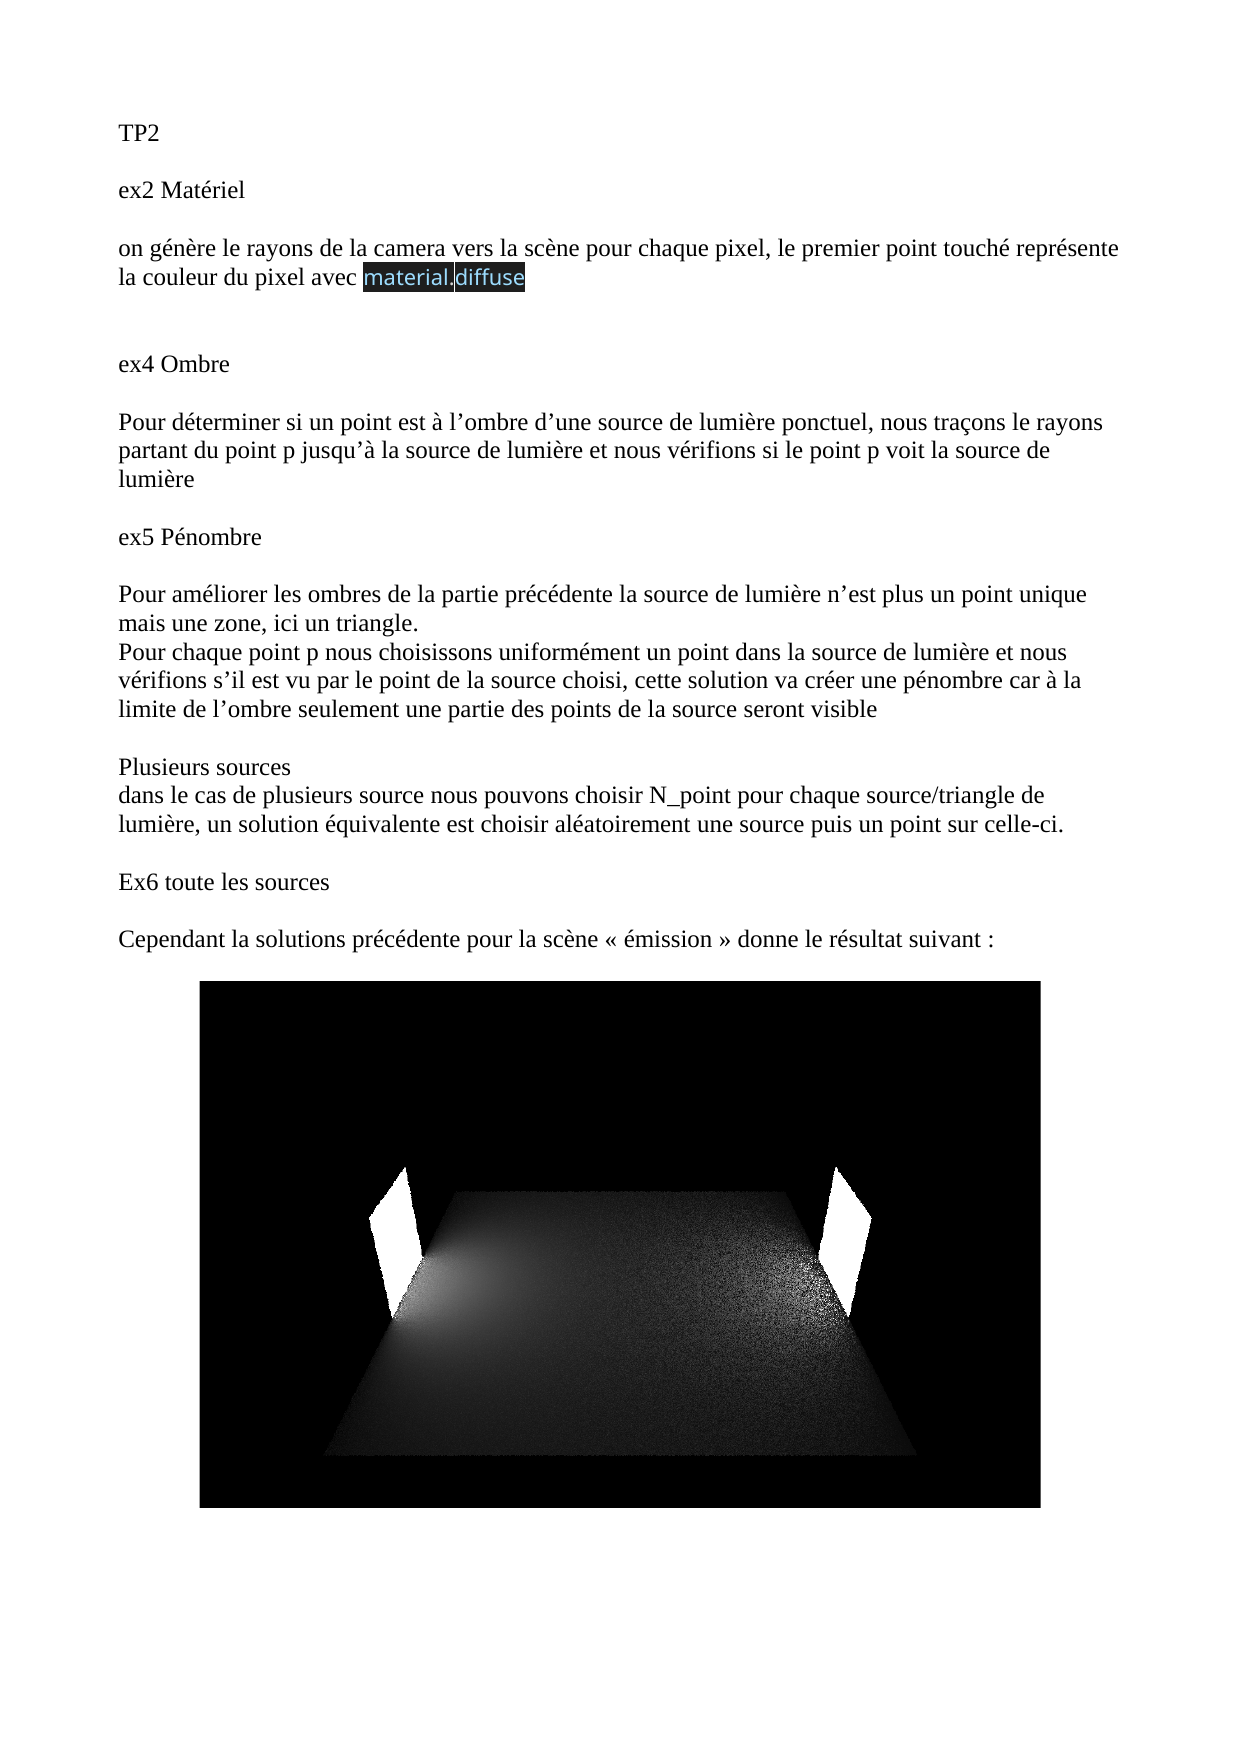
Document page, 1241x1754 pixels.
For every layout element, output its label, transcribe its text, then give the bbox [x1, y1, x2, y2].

text ex5 Pénombre [118, 522, 1122, 550]
text Ex6 toute les sources [118, 867, 1122, 895]
picture [199, 981, 1041, 1508]
text on génère le rayons de la camera vers la scène pour chaque pixel, le premier point touché représente la couleur du pixel avec material.diffuse [118, 233, 1122, 292]
text dans le cas de plusieurs source nous pouvons choisir N_point pour chaque source/triangle de lumière, un solution équivalente est choisir aléatoirement une source puis un point sur celle-ci. [118, 780, 1122, 838]
text TP2 [118, 118, 1122, 147]
text Pour améliorer les ombres de la partie précédente la source de lumière n’est plus un point unique mais une zone, ici un triangle. [118, 579, 1122, 637]
text ex4 Ombre [118, 349, 1122, 378]
text Pour déterminer si un point est à l’ombre d’une source de lumière ponctuel, nous traçons le rayons partant du point p jusqu’à la source de lumière et nous vérifions si le point p voit la source de lumière [118, 407, 1122, 493]
text Plusieurs sources [118, 752, 1122, 780]
text Cependant la solutions précédente pour la scène « émission » donne le résultat suivant : [118, 924, 1122, 953]
text ex2 Matériel [118, 176, 1122, 204]
text Pour chaque point p nous choisissons uniformément un point dans la source de lumière et nous vérifions s’il est vu par le point de la source choisi, cette solution va créer une pénombre car à la limite de l’ombre seulement une partie des points de la source seront visible [118, 637, 1122, 723]
